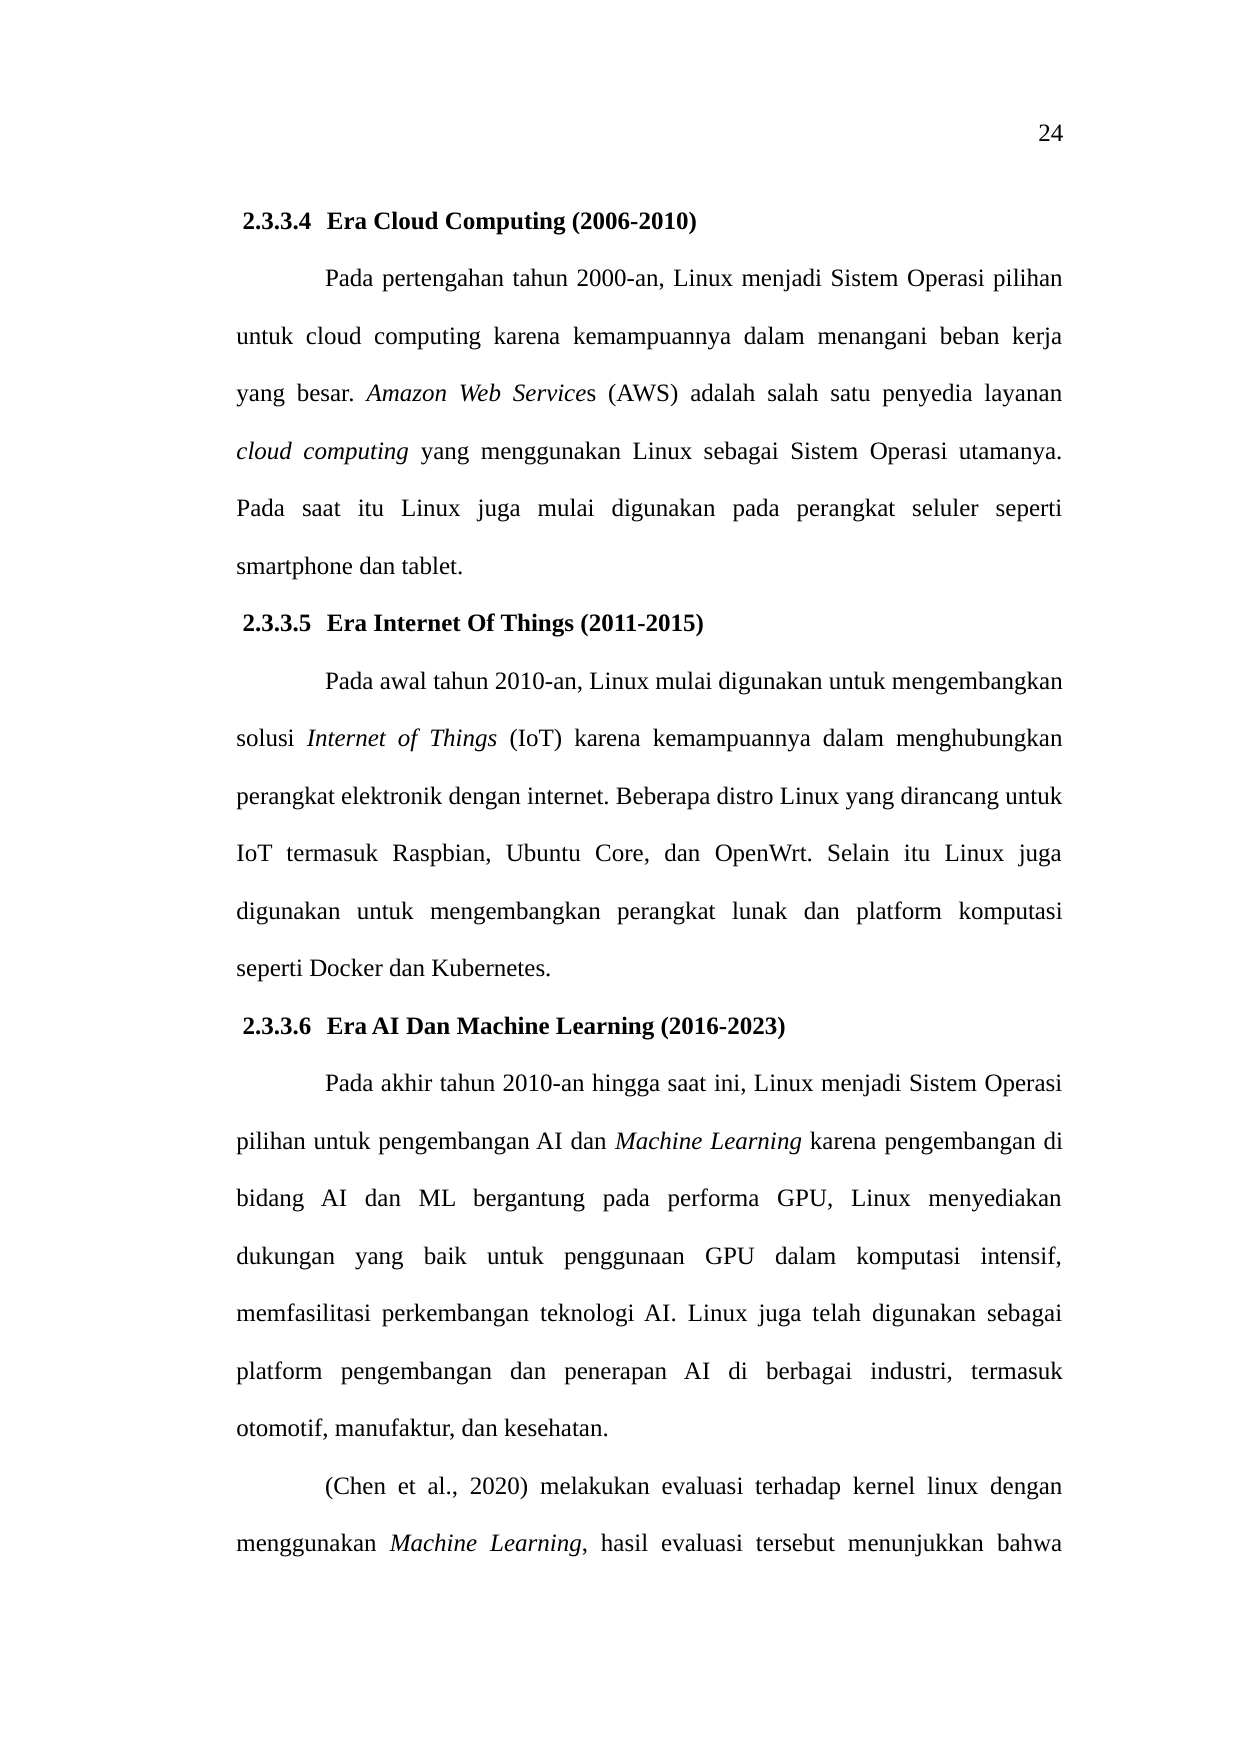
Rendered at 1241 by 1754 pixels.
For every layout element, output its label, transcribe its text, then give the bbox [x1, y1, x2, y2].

subtitle Era Cloud Computing (2006-2010) [236, 206, 1063, 235]
subtitle Era Internet Of Things (2011-2015) [236, 608, 1063, 637]
subtitle Era AI dan Machine Learning (2016-2023) [236, 1011, 1063, 1040]
text Pada awal tahun 2010-an, Linux mulai digunakan untuk mengembangkan solusi Internet of Things (IoT) karena kemampuannya dalam menghubungkan perangkat elektronik dengan internet. Beberapa distro Linux yang dirancang untuk IoT termasuk Raspbian, Ubuntu Core, dan OpenWrt. Selain itu Linux juga digunakan untuk mengembangkan perangkat lunak dan platform komputasi seperti Docker dan Kubernetes. [236, 666, 1063, 982]
text Pada pertengahan tahun 2000-an, Linux menjadi Sistem Operasi pilihan untuk cloud computing karena kemampuannya dalam menangani beban kerja yang besar. Amazon Web Services (AWS) adalah salah satu penyedia layanan cloud computing yang menggunakan Linux sebagai Sistem Operasi utamanya. Pada saat itu Linux juga mulai digunakan pada perangkat seluler seperti smartphone dan tablet. [236, 263, 1063, 580]
text (Chen et al., 2020)⁠ melakukan evaluasi terhadap kernel linux dengan menggunakan Machine Learning, hasil evaluasi tersebut menunjukkan bahwa [236, 1471, 1063, 1557]
text Pada akhir tahun 2010-an hingga saat ini, Linux menjadi Sistem Operasi pilihan untuk pengembangan AI dan Machine Learning karena pengembangan di bidang AI dan ML bergantung pada performa GPU, Linux menyediakan dukungan yang baik untuk penggunaan GPU dalam komputasi intensif, memfasilitasi perkembangan teknologi AI. Linux juga telah digunakan sebagai platform pengembangan dan penerapan AI di berbagai industri, termasuk otomotif, manufaktur, dan kesehatan. [236, 1068, 1063, 1442]
